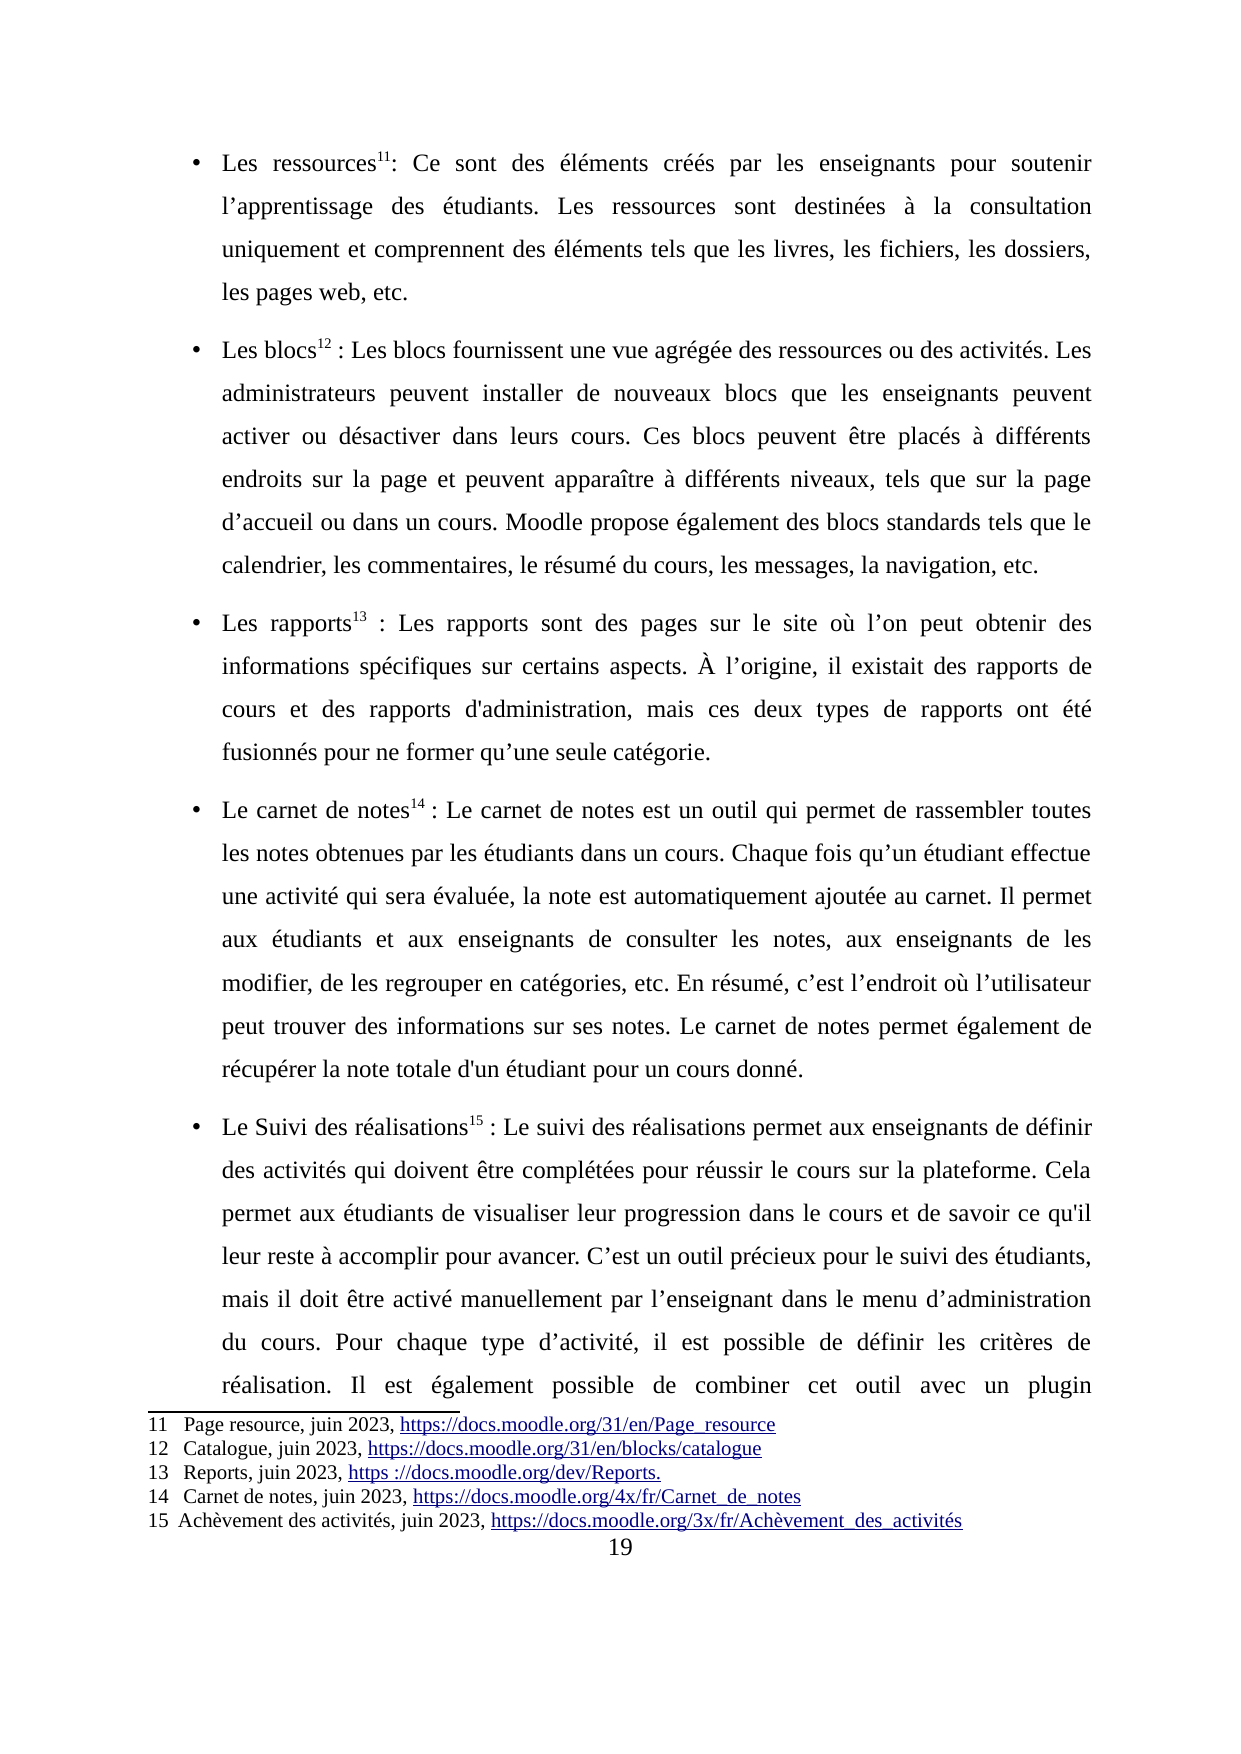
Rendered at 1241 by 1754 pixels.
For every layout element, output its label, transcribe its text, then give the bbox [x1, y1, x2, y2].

list Les ressources: Ce sont des éléments créés par les enseignants pour soutenir l’apprentissage des étudiants. Les ressources sont destinées à la consultation uniquement et comprennent des éléments tels que les livres, les fichiers, les dossiers, les pages web, etc. [192, 148, 1092, 306]
list Les rapports : Les rapports sont des pages sur le site où l’on peut obtenir des informations spécifiques sur certains aspects. À l’origine, il existait des rapports de cours et des rapports d'administration, mais ces deux types de rapports ont été fusionnés pour ne former qu’une seule catégorie. [192, 608, 1092, 766]
list Reports, juin 2023, https ://docs.moodle.org/dev/Reports. [148, 1460, 1092, 1484]
list Les blocs : Les blocs fournissent une vue agrégée des ressources ou des activités. Les administrateurs peuvent installer de nouveaux blocs que les enseignants peuvent activer ou désactiver dans leurs cours. Ces blocs peuvent être placés à différents endroits sur la page et peuvent apparaître à différents niveaux, tels que sur la page d’accueil ou dans un cours. Moodle propose également des blocs standards tels que le calendrier, les commentaires, le résumé du cours, les messages, la navigation, etc. [192, 335, 1092, 579]
list Achèvement des activités, juin 2023, https://docs.moodle.org/3x/fr/Achèvement_des_activités [148, 1508, 1092, 1532]
list Page resource, juin 2023, https://docs.moodle.org/31/en/Page_resource [148, 1412, 1092, 1436]
list Catalogue, juin 2023, https://docs.moodle.org/31/en/blocks/catalogue [148, 1436, 1092, 1460]
list Carnet de notes, juin 2023, https://docs.moodle.org/4x/fr/Carnet_de_notes [148, 1484, 1092, 1508]
list Le Suivi des réalisations : Le suivi des réalisations permet aux enseignants de définir des activités qui doivent être complétées pour réussir le cours sur la plateforme. Cela permet aux étudiants de visualiser leur progression dans le cours et de savoir ce qu'il leur reste à accomplir pour avancer. C’est un outil précieux pour le suivi des étudiants, mais il doit être activé manuellement par l’enseignant dans le menu d’administration du cours. Pour chaque type d’activité, il est possible de définir les critères de réalisation. Il est également possible de combiner cet outil avec un plugin [192, 1112, 1092, 1399]
list Le carnet de notes : Le carnet de notes est un outil qui permet de rassembler toutes les notes obtenues par les étudiants dans un cours. Chaque fois qu’un étudiant effectue une activité qui sera évaluée, la note est automatiquement ajoutée au carnet. Il permet aux étudiants et aux enseignants de consulter les notes, aux enseignants de les modifier, de les regrouper en catégories, etc. En résumé, c’est l’endroit où l’utilisateur peut trouver des informations sur ses notes. Le carnet de notes permet également de récupérer la note totale d'un étudiant pour un cours donné. [192, 795, 1092, 1083]
